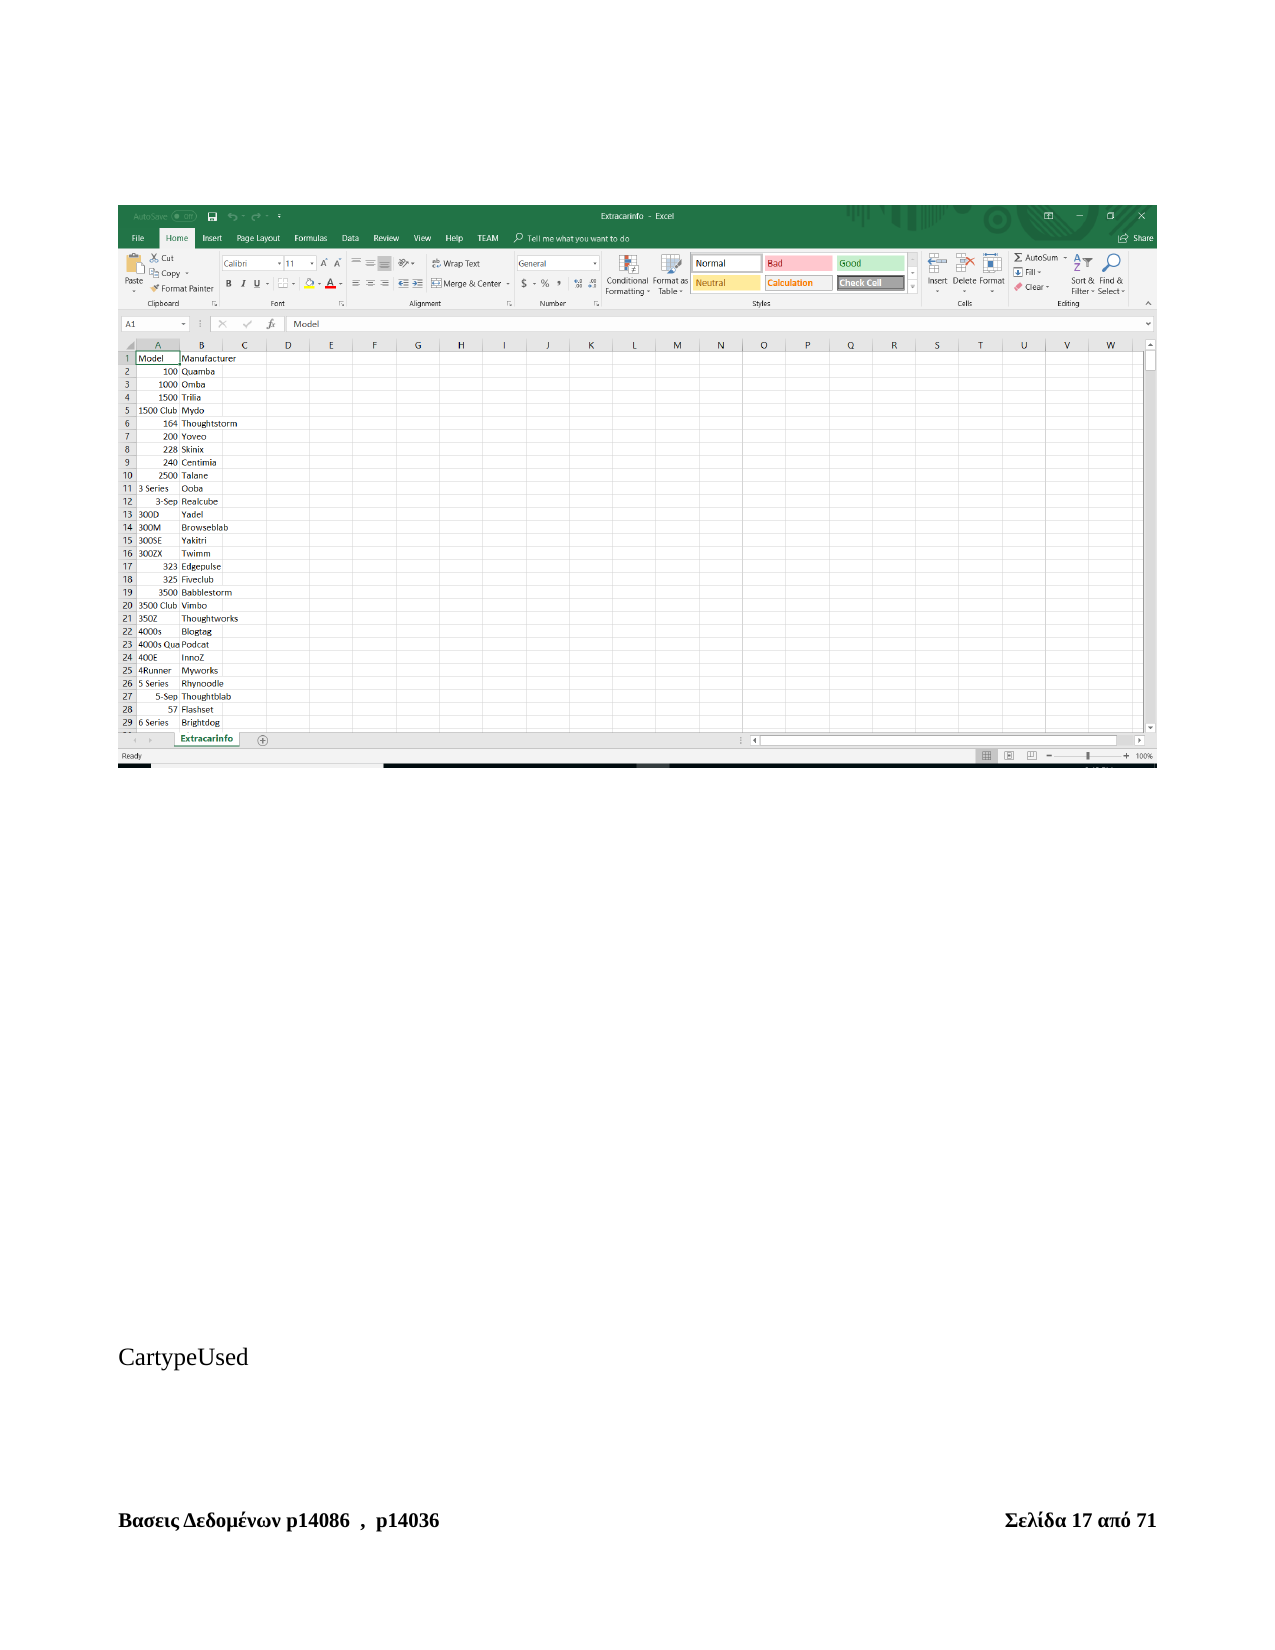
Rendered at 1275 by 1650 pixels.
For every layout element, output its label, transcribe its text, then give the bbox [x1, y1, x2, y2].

picture [118, 205, 1157, 768]
text CartypeUsed [118, 1342, 1157, 1371]
